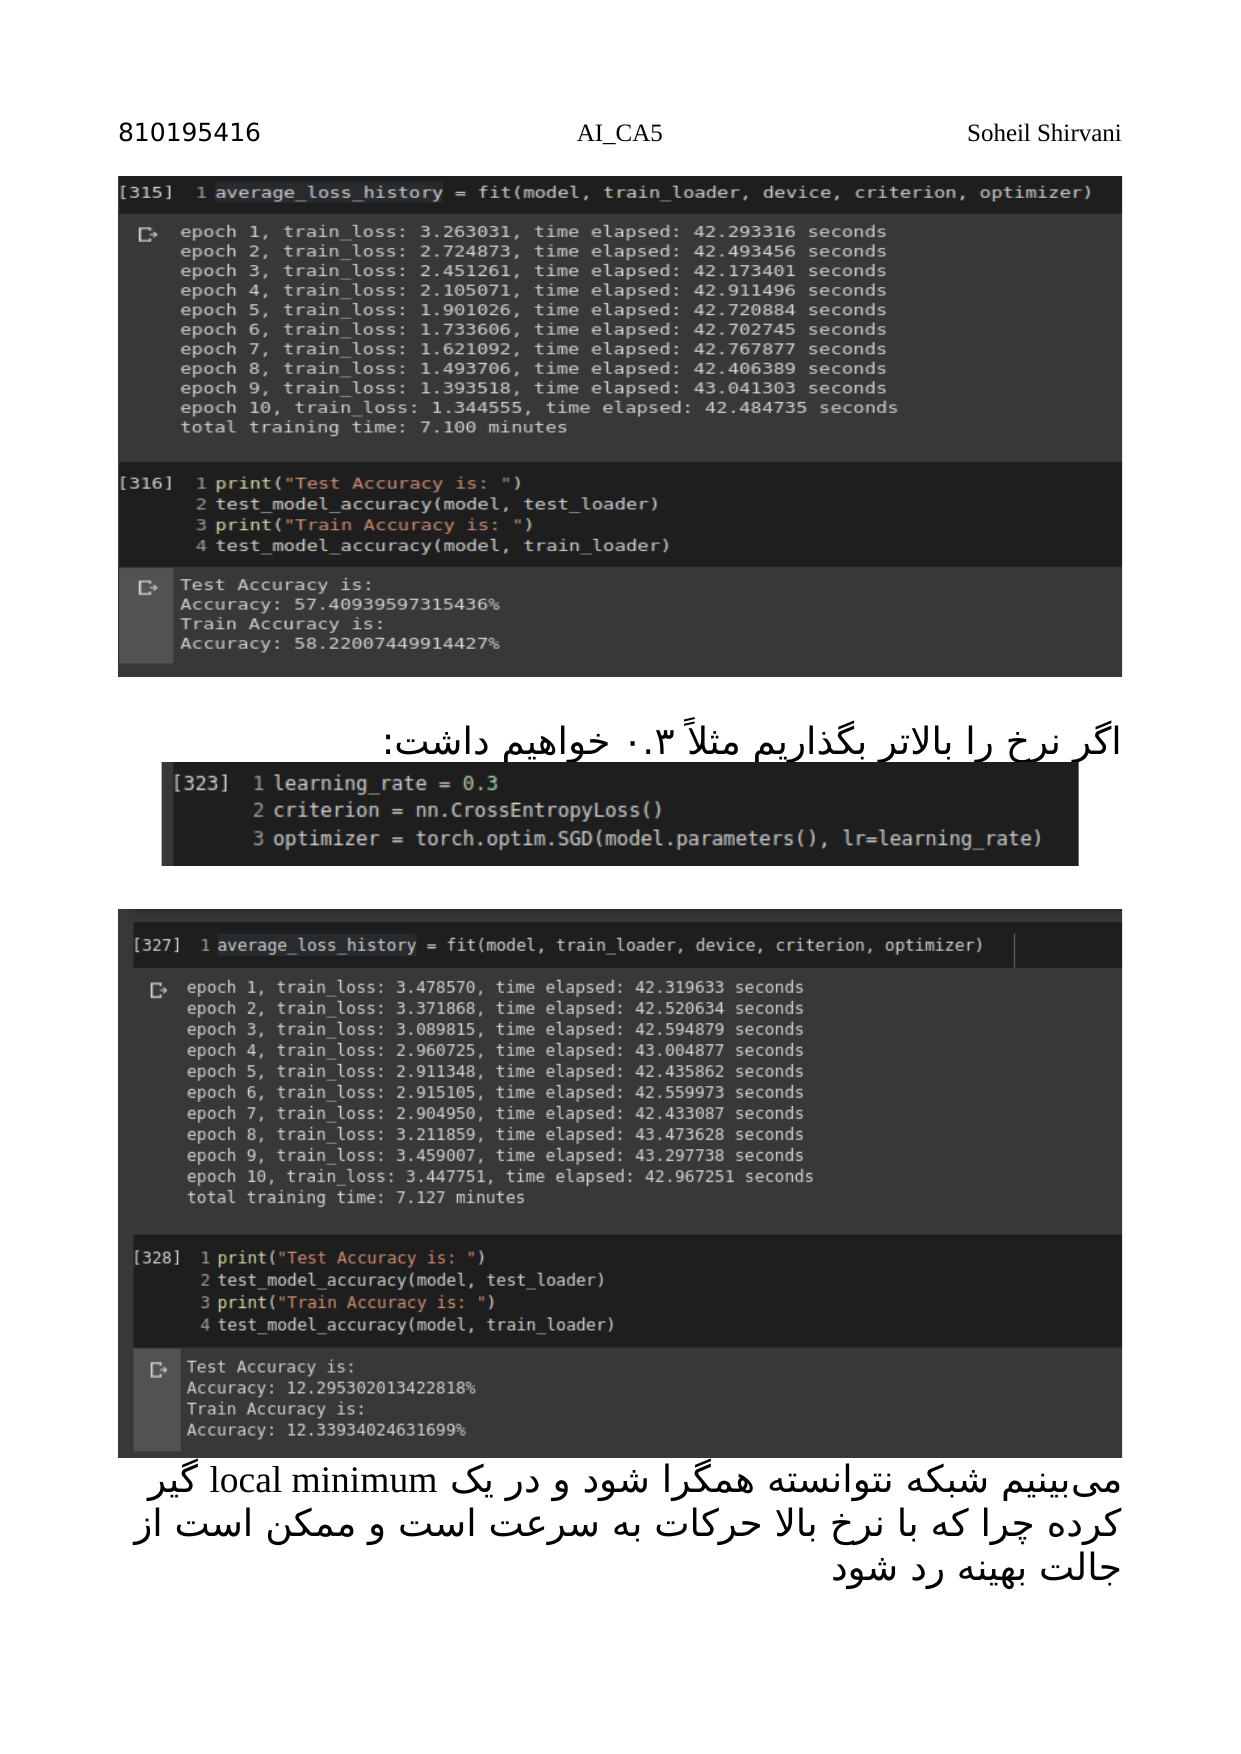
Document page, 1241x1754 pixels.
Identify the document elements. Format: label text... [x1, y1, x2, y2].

picture [118, 176, 1123, 677]
picture [118, 909, 1123, 1458]
text اگر نرخ را بالاتر بگذاریم مثلاً ۰.۳ خواهیم داشت: [118, 719, 1122, 763]
text می‌بینیم شبکه نتوانسته همگرا شود و در یک local minimum گیر کرده چرا که با نرخ بالا حرکات به سرعت است و ممکن است از جالت بهینه رد شود [118, 1458, 1122, 1589]
picture [161, 762, 1079, 866]
